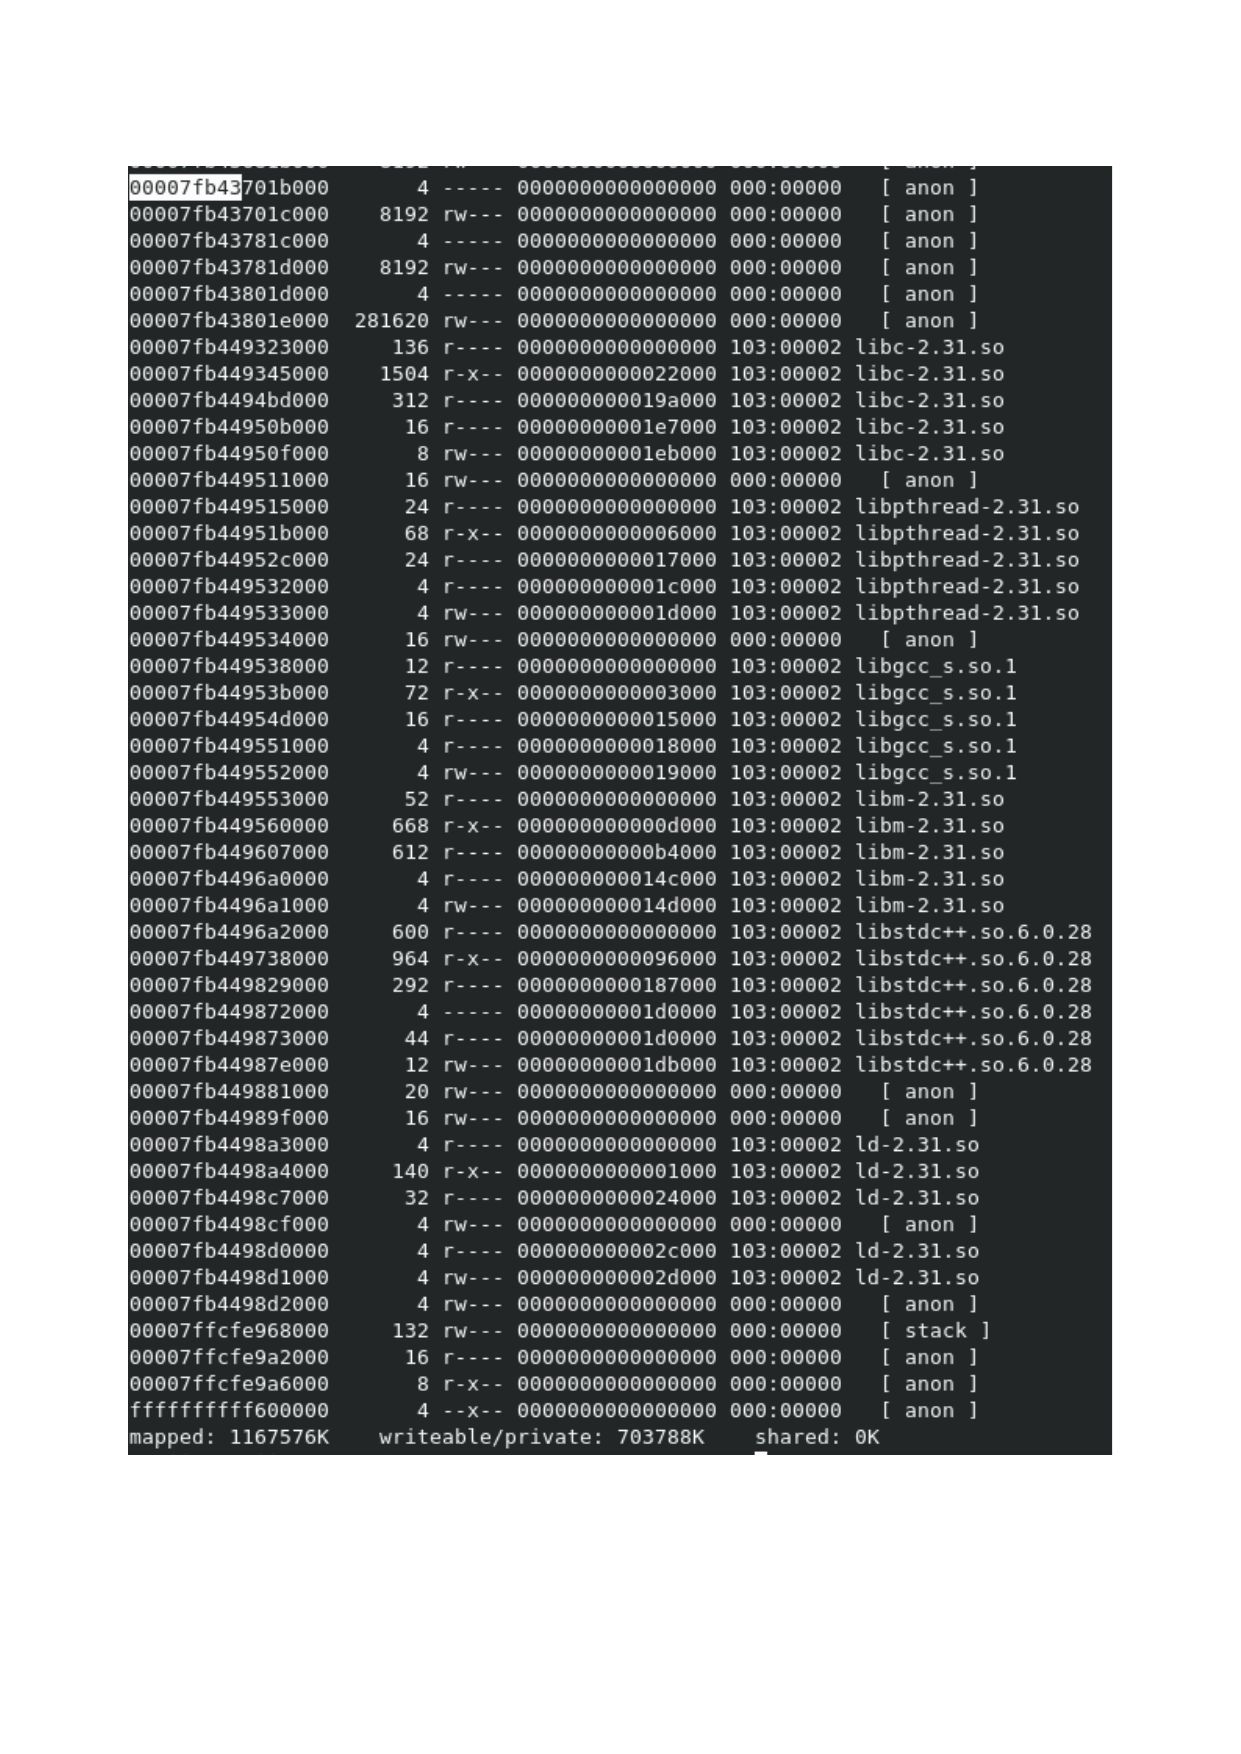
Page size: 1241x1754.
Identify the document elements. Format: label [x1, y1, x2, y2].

picture [128, 166, 1113, 1455]
